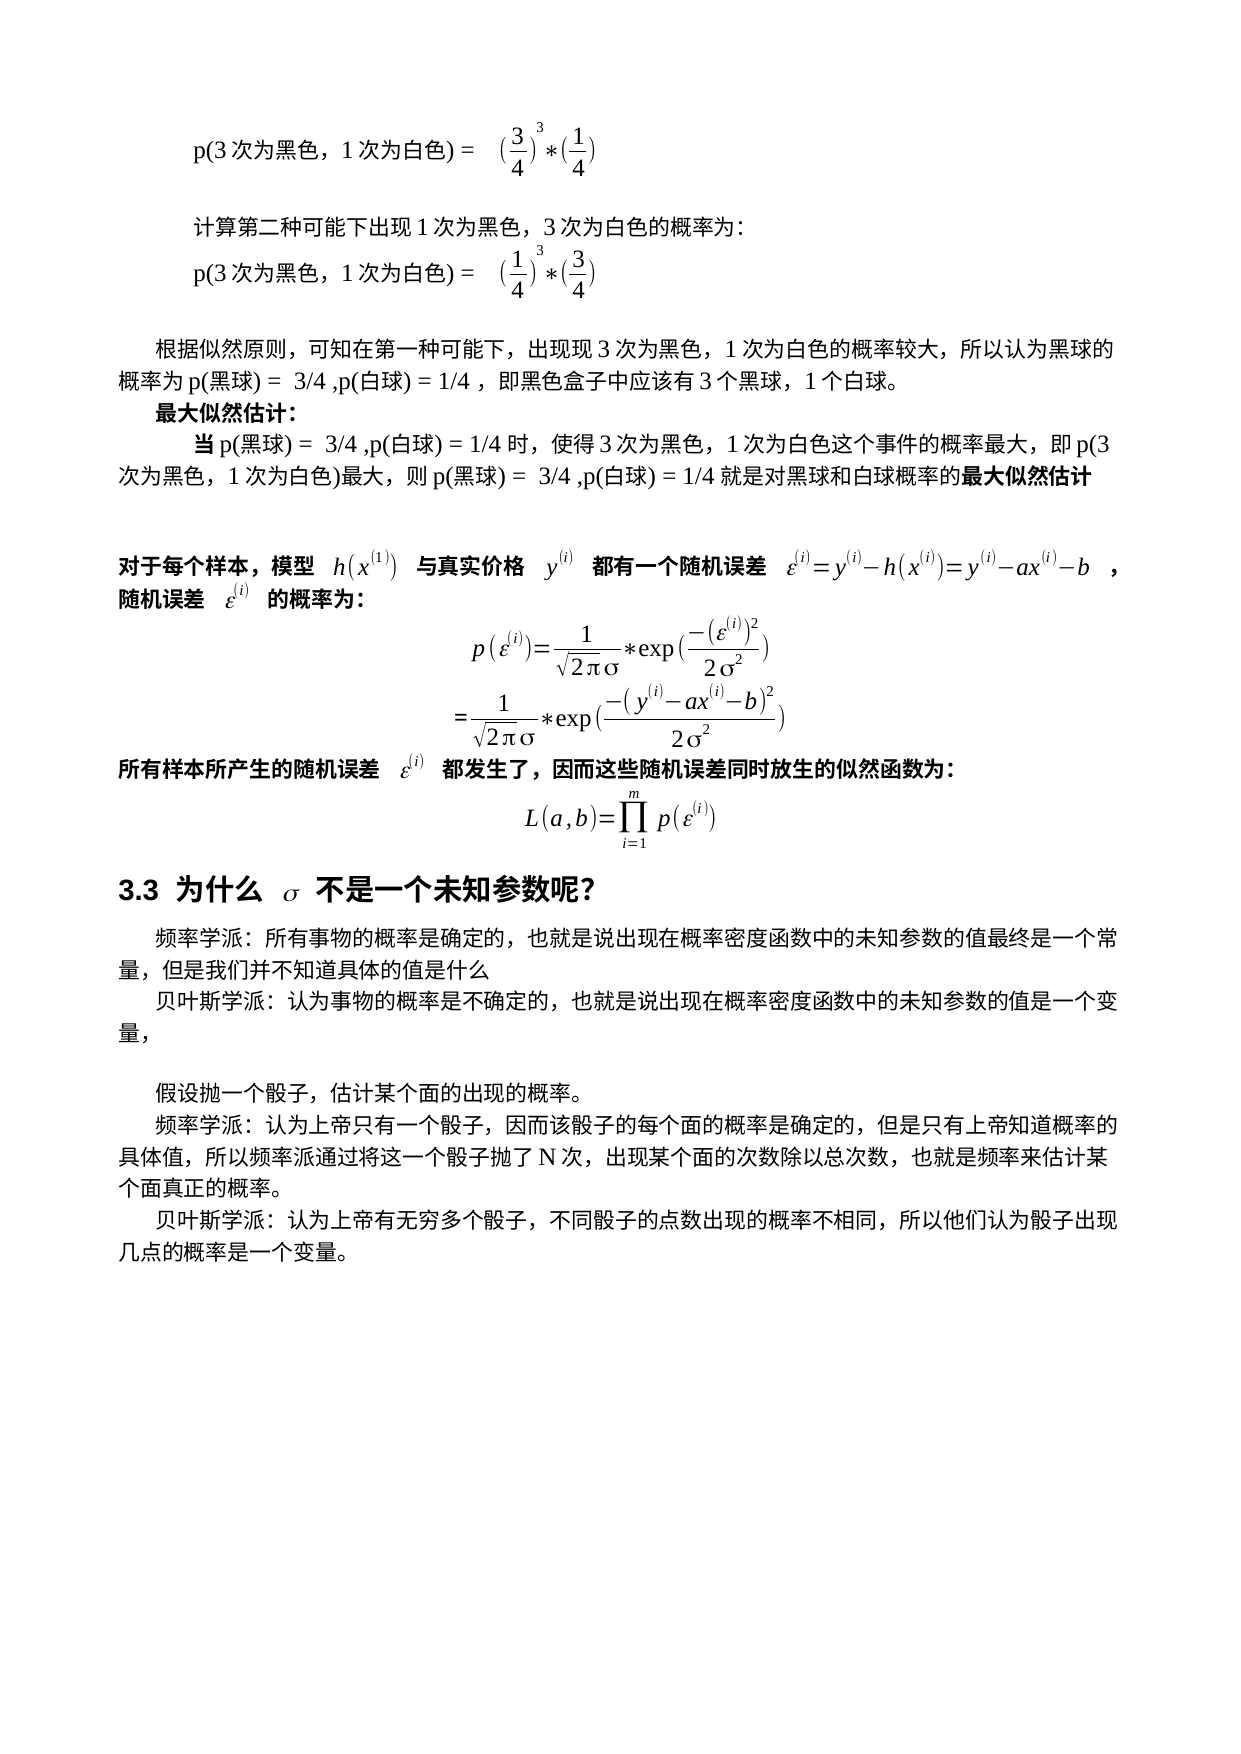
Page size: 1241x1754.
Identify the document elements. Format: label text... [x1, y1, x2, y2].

text 计算第二种可能下出现1次为黑色，3次为白色的概率为： [118, 209, 1122, 241]
text 最大似然估计： [118, 396, 1122, 427]
text 贝叶斯学派：认为上帝有无穷多个骰子，不同骰子的点数出现的概率不相同，所以他们认为骰子出现几点的概率是一个变量。 [118, 1203, 1122, 1266]
subtitle 3.3 为什么不是一个未知参数呢？ [118, 866, 1122, 908]
text 所有样本所产生的随机误差都发生了，因而这些随机误差同时放生的似然函数为： [118, 752, 1122, 784]
text 频率学派：所有事物的概率是确定的，也就是说出现在概率密度函数中的未知参数的值最终是一个常量，但是我们并不知道具体的值是什么 [118, 921, 1122, 984]
text 频率学派：认为上帝只有一个骰子，因而该骰子的每个面的概率是确定的，但是只有上帝知道概率的具体值，所以频率派通过将这一个骰子抛了N次，出现某个面的次数除以总次数，也就是频率来估计某个面真正的概率。 [118, 1108, 1122, 1203]
text p(3次为黑色，1次为白色) = [118, 118, 1122, 181]
text 贝叶斯学派：认为事物的概率是不确定的，也就是说出现在概率密度函数中的未知参数的值是一个变量， [118, 984, 1122, 1048]
text 对于每个样本，模型与真实价格都有一个随机误差，随机误差的概率为： [118, 548, 1122, 614]
text 假设抛一个骰子，估计某个面的出现的概率。 [118, 1076, 1122, 1108]
text 根据似然原则，可知在第一种可能下，出现现3次为黑色，1次为白色的概率较大，所以认为黑球的概率为p(黑球) = 3/4 ,p(白球) = 1/4 ，即黑色盒子中应该有3个黑球，1个白球。 [118, 332, 1122, 396]
text p(3次为黑色，1次为白色) = [118, 241, 1122, 304]
text 当p(黑球) = 3/4 ,p(白球) = 1/4 时，使得3次为黑色，1次为白色这个事件的概率最大，即p(3次为黑色，1次为白色)最大，则p(黑球) = 3/4 ,p(白球) = 1/4 就是对黑球和白球概率的最大似然估计 [118, 427, 1122, 491]
